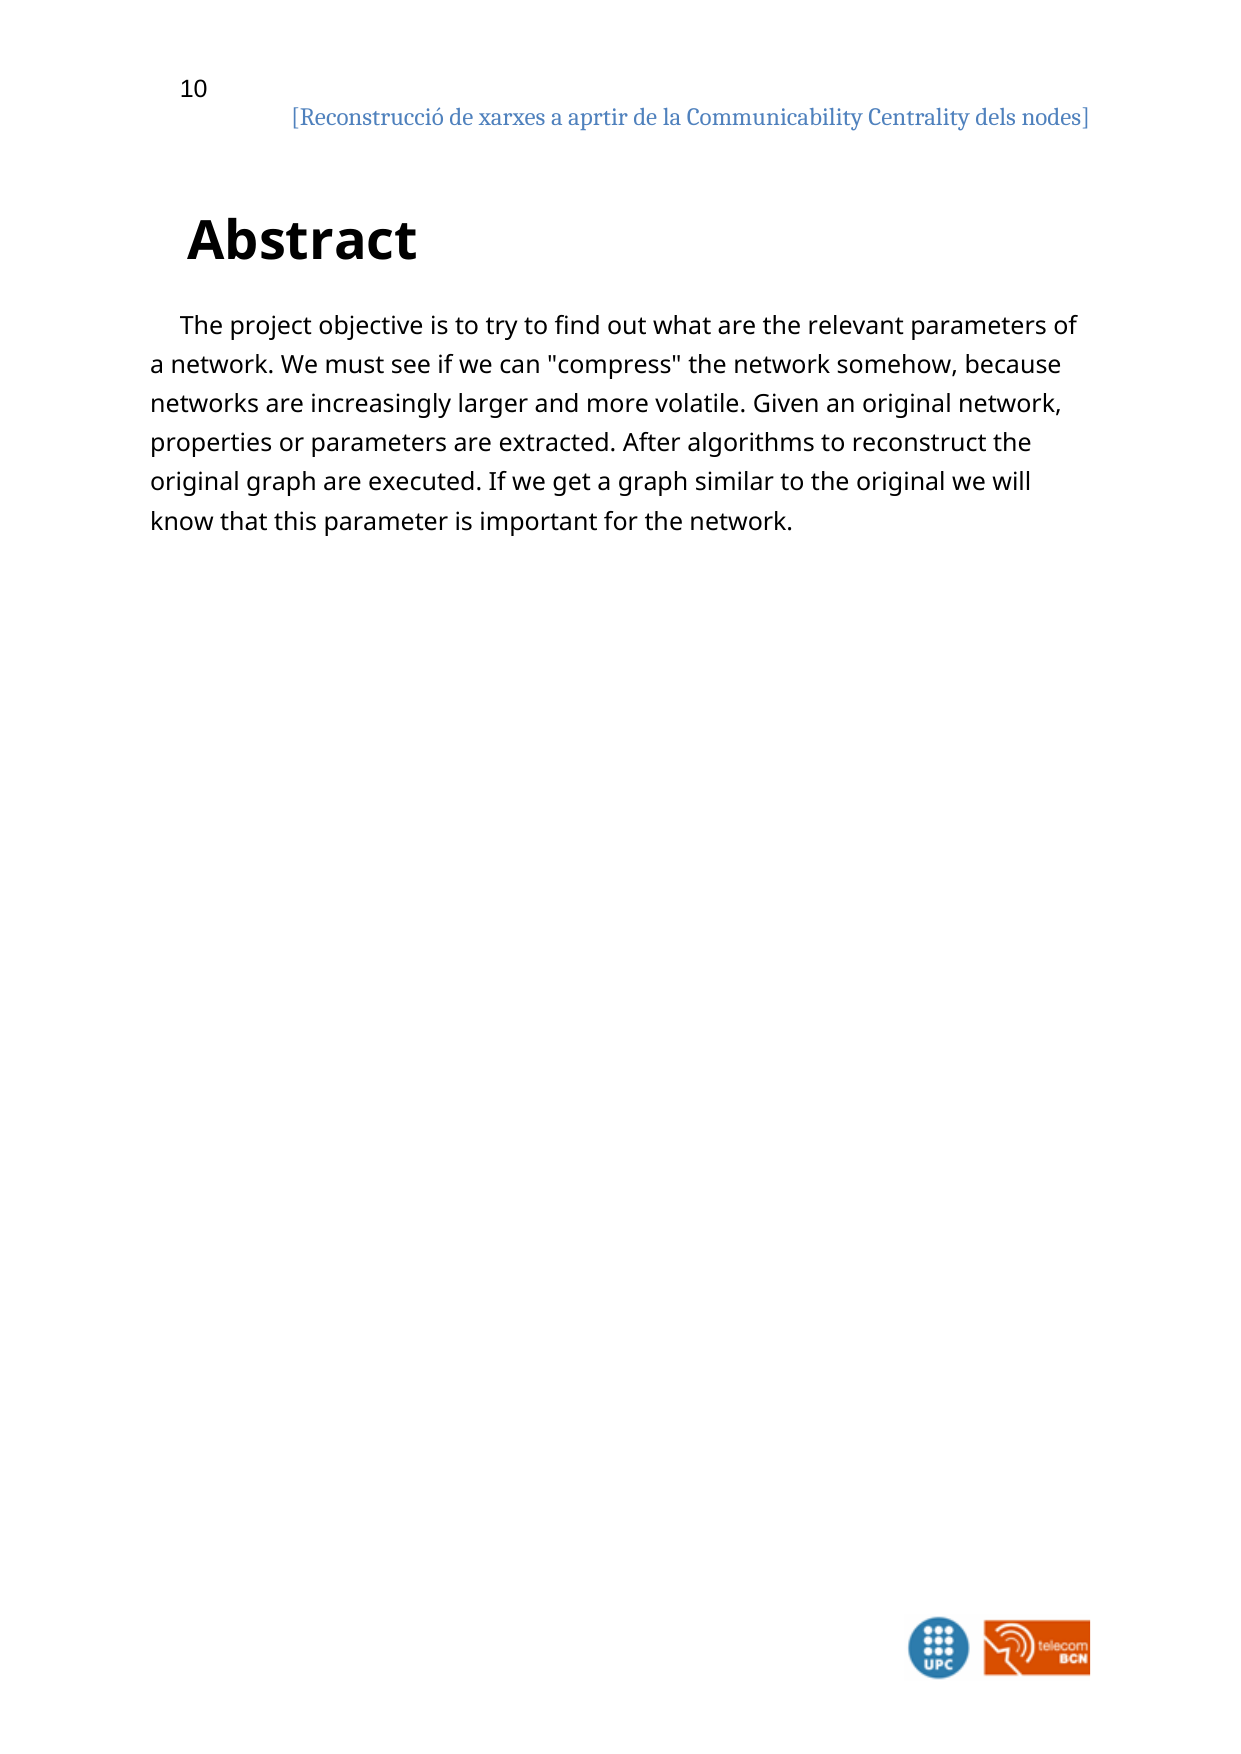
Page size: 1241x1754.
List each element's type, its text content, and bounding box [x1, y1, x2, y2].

subtitle Abstract [187, 202, 1090, 275]
text The project objective is to try to find out what are the relevant parameters of a network. We must see if we can "compress" the network somehow, because networks are increasingly larger and more volatile. Given an original network, properties or parameters are extracted. After algorithms to reconstruct the original graph are executed. If we get a graph similar to the original we will know that this parameter is important for the network. [150, 307, 1090, 537]
picture [904, 1614, 1091, 1681]
